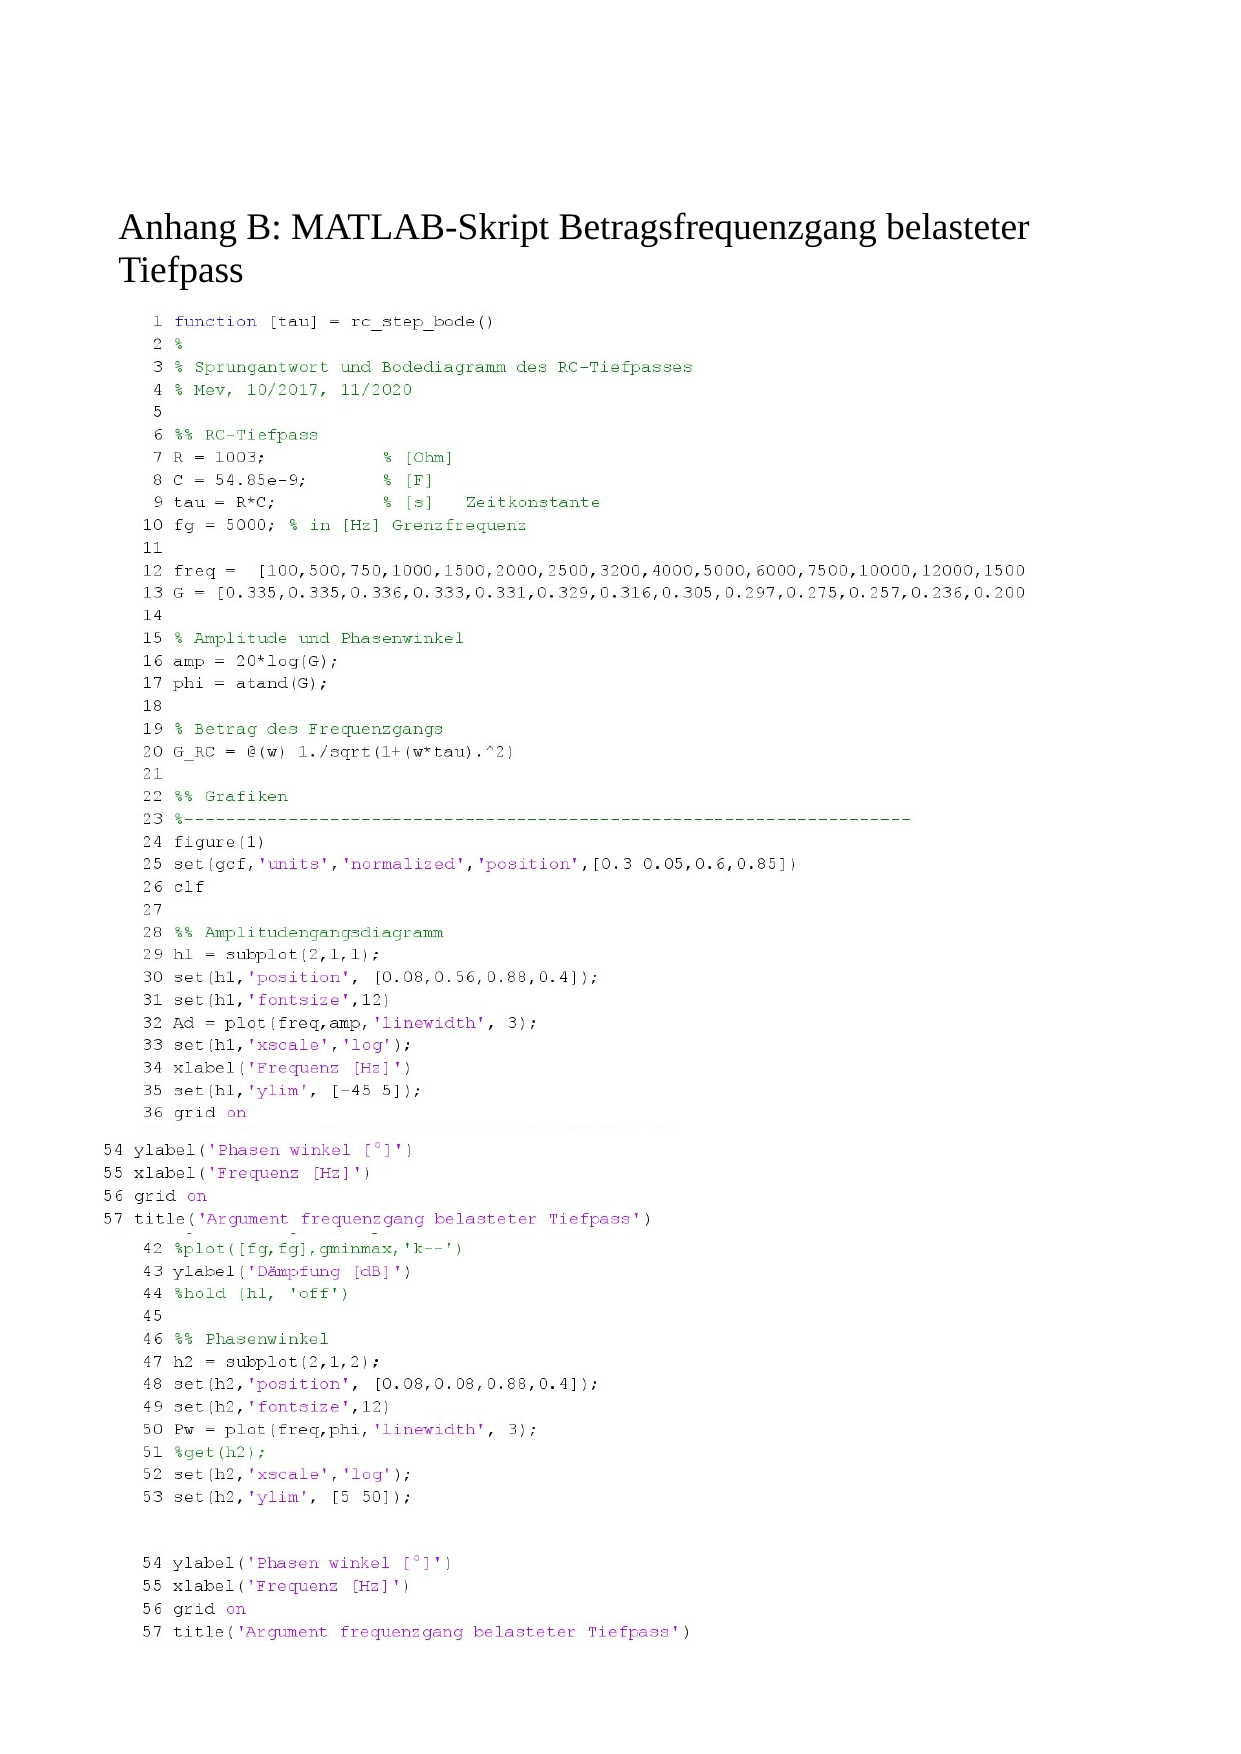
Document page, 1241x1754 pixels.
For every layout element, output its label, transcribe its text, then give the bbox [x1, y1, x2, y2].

picture [79, 290, 1241, 1754]
text Anhang B: MATLAB-Skript Betragsfrequenzgang belasteter Tiefpass [118, 204, 1122, 290]
